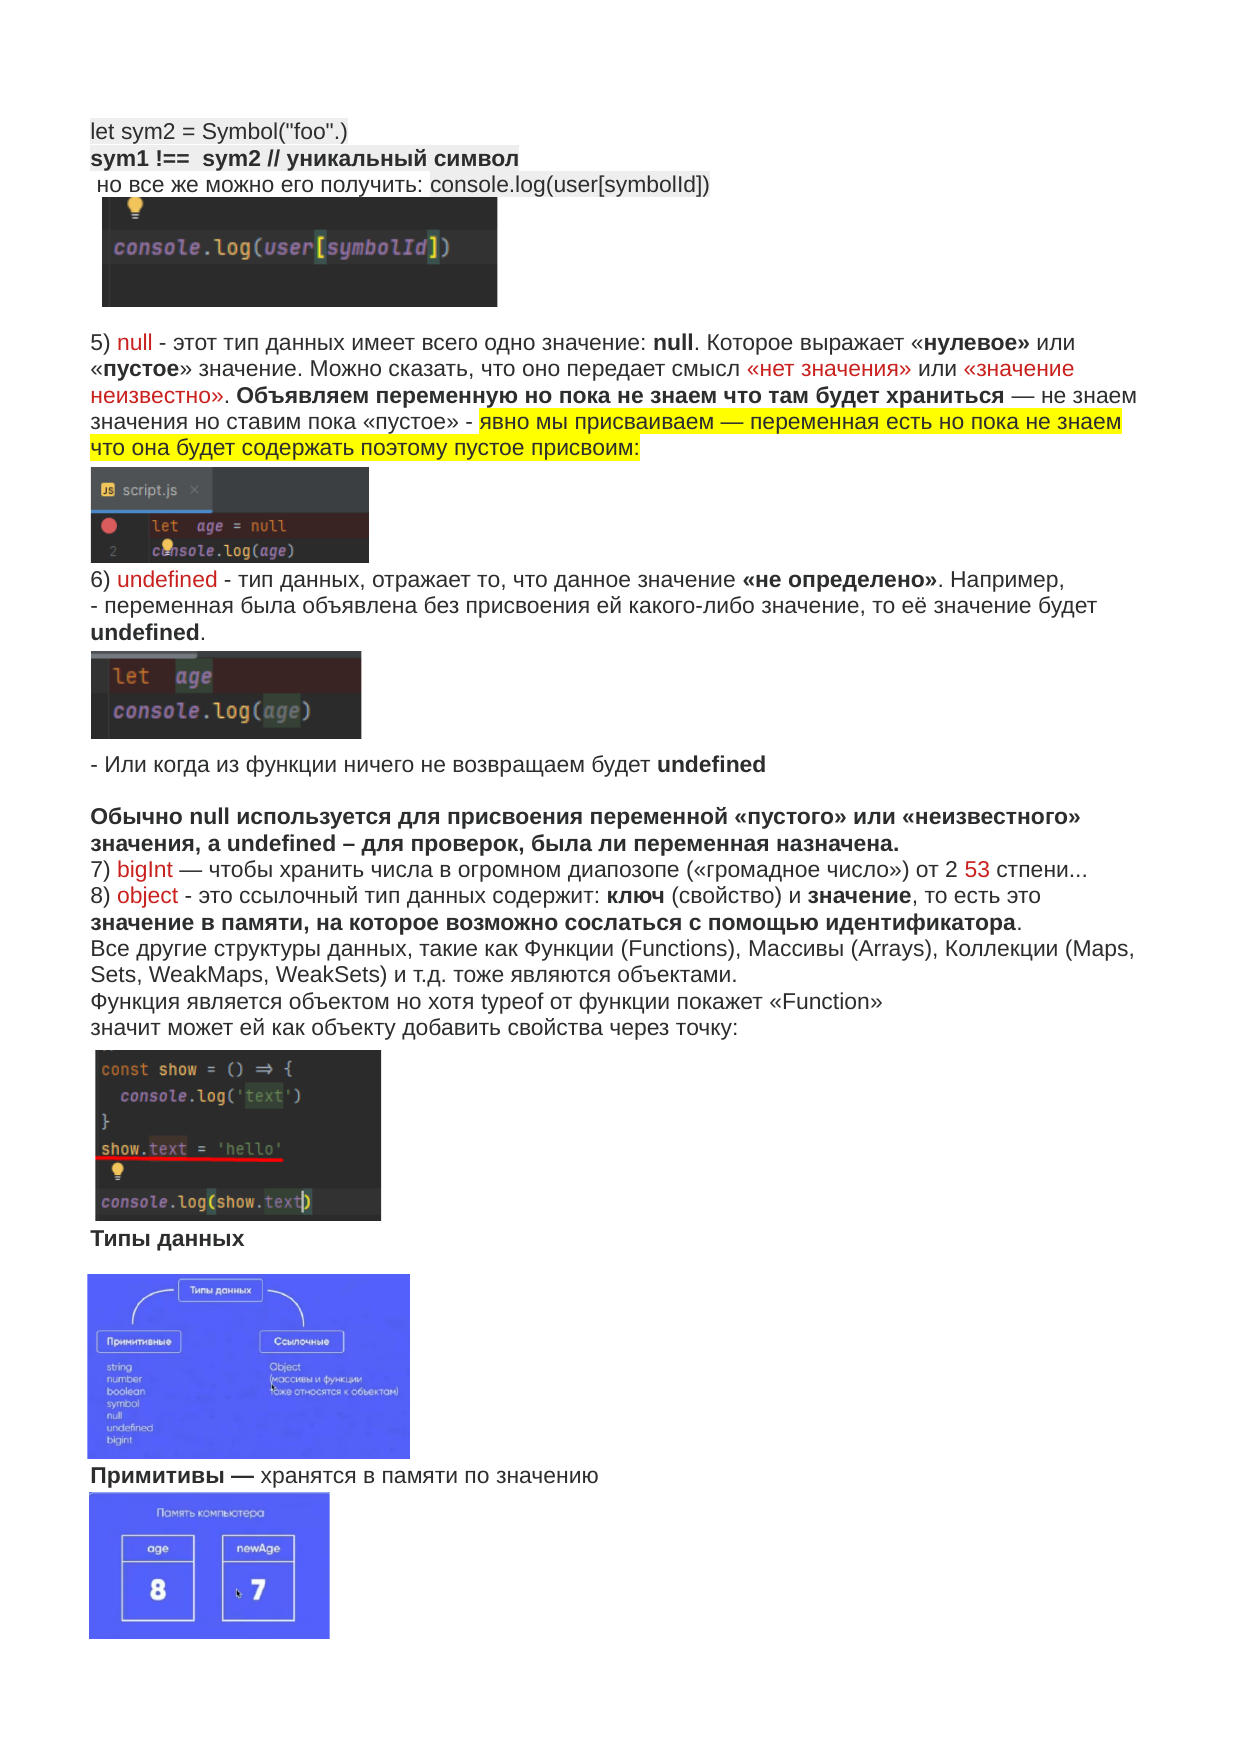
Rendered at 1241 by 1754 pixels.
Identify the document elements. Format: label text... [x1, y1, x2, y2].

text значит может ей как объекту добавить свойства через точку: [90, 1014, 1150, 1041]
text - Или когда из функции ничего не возвращаем будет undefined [90, 751, 1150, 777]
text sym1 !== sym2 // уникальный символ [90, 144, 1150, 171]
text Типы данных [90, 1225, 1150, 1251]
text 6) undefined - тип данных, отражает то, что данное значение «не определено». Например, [90, 566, 1150, 592]
picture [102, 197, 498, 307]
picture [91, 651, 362, 739]
text Функция является объектом но хотя typeof от функции покажет «Function» [90, 988, 1150, 1014]
text но все же можно его получить: console.log(user[symbolId]) [90, 171, 1150, 197]
picture [87, 1274, 410, 1459]
text 7) bigInt — чтобы хранить числа в огромном диапозопе («громадное число») от 2 53 стпени... 8) object - это ссылочный тип данных содержит: ключ (свойство) и значение, то есть это значение в памяти, на которое возможно сослаться с помощью идентификатора. [90, 856, 1150, 935]
text - переменная была объявлена без присвоения ей какого-либо значение, то её значение будет undefined. [90, 592, 1150, 645]
picture [90, 467, 369, 563]
text 5) null - этот тип данных имеет всего одно значение: null. Которое выражает «нулевое» или «пустое» значение. Можно сказать, что оно передает смысл «нет значения» или «значение неизвестно». Объявляем переменную но пока не знаем что там будет храниться — не знаем значения но ставим пока «пустое» - явно мы присваиваем — переменная есть но пока не знаем что она будет содержать поэтому пустое присвоим: [90, 329, 1150, 461]
picture [95, 1050, 382, 1221]
text Обычно null используется для присвоения переменной «пустого» или «неизвестного» значения, а undefined – для проверок, была ли переменная назначена. [90, 803, 1150, 856]
text Примитивы — хранятся в памяти по значению [90, 1462, 1150, 1488]
picture [89, 1492, 330, 1639]
text let sym2 = Symbol("foo".) [90, 118, 1150, 144]
text Все другие структуры данных, такие как Функции (Functions), Массивы (Arrays), Коллекции (Maps, Sets, WeakMaps, WeakSets) и т.д. тоже являются объектами. [90, 935, 1150, 988]
